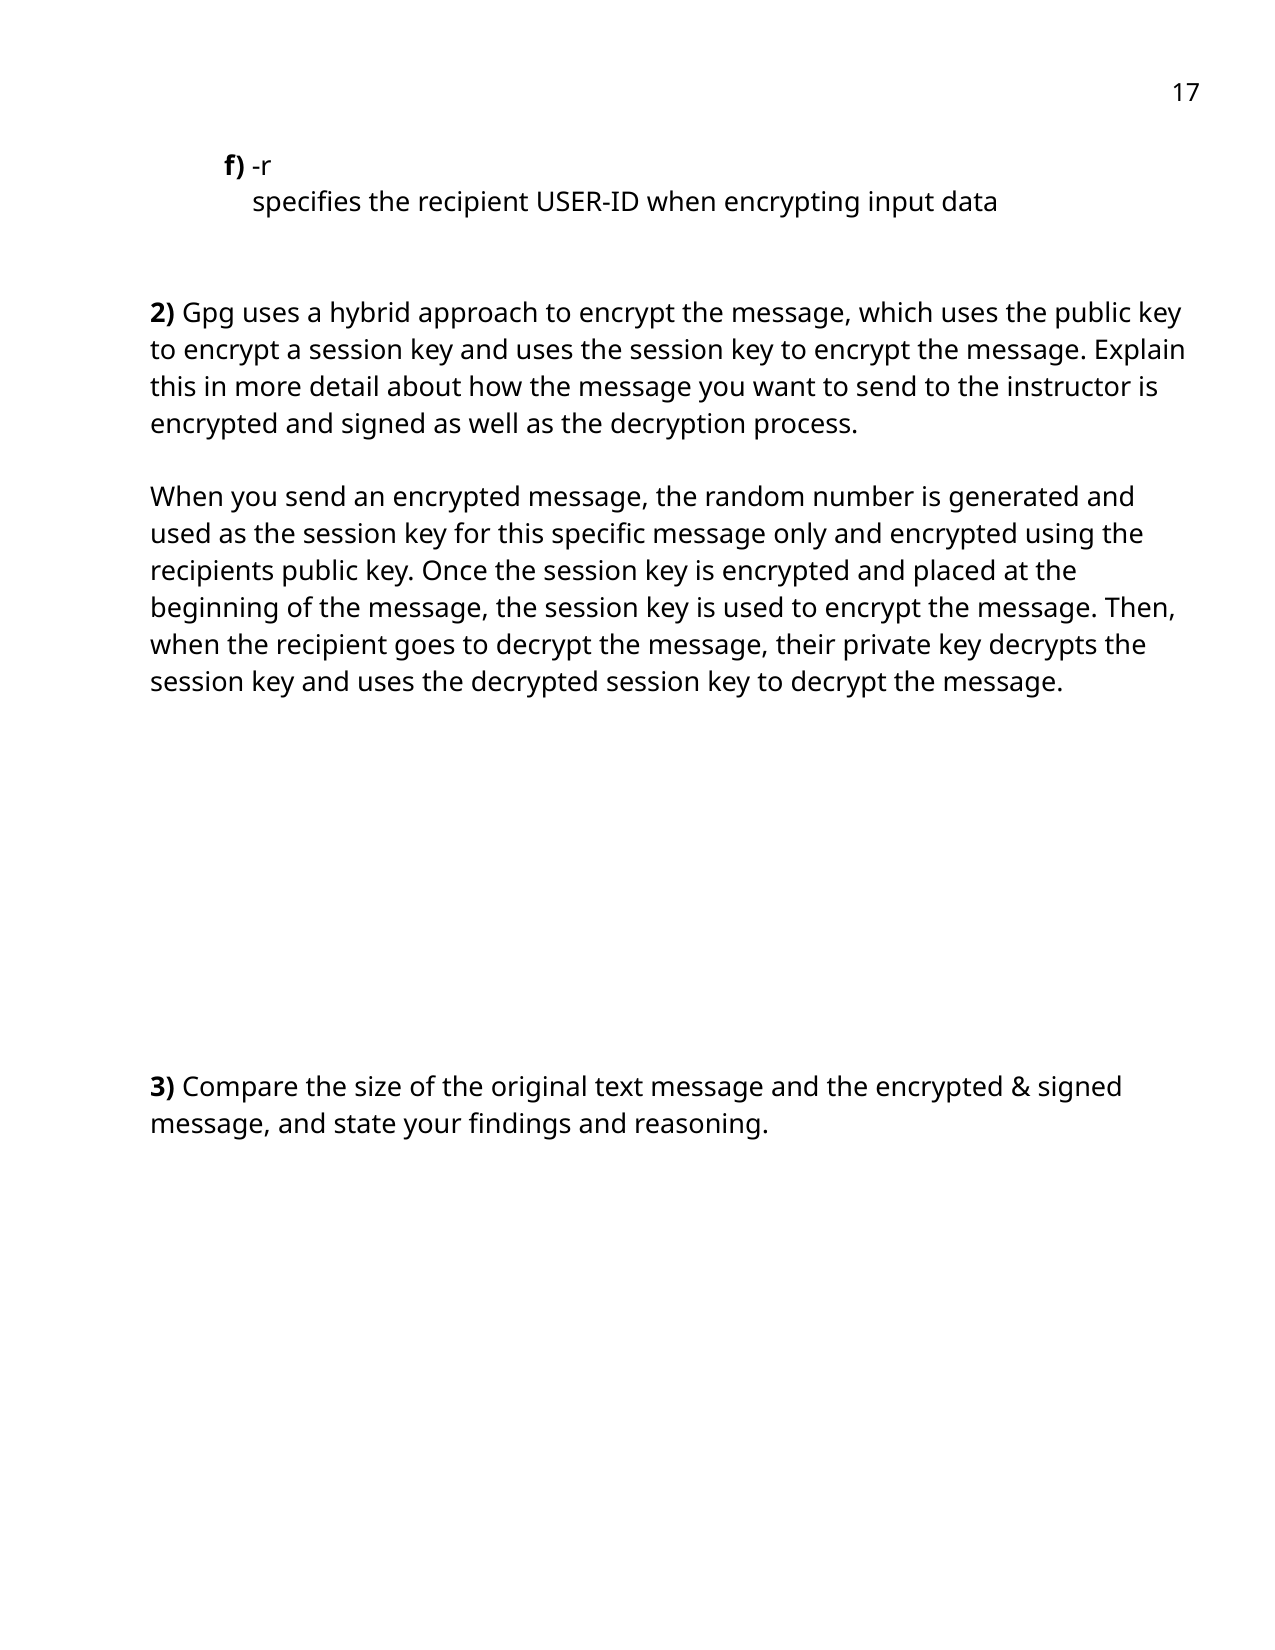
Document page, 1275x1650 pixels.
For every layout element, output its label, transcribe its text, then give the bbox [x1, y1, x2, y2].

text specifies the recipient USER-ID when encrypting input data [150, 183, 1200, 220]
text 2) Gpg uses a hybrid approach to encrypt the message, which uses the public key to encrypt a session key and uses the session key to encrypt the message. Explain this in more detail about how the message you want to send to the instructor is encrypted and signed as well as the decryption process. [150, 293, 1200, 441]
text 3) Compare the size of the original text message and the encrypted & signed message, and state your findings and reasoning. [150, 1068, 1200, 1142]
text f) -r [150, 146, 1200, 183]
text When you send an encrypted message, the random number is generated and used as the session key for this specific message only and encrypted using the recipients public key. Once the session key is encrypted and placed at the beginning of the message, the session key is used to encrypt the message. Then, when the recipient goes to decrypt the message, their private key decrypts the session key and uses the decrypted session key to decrypt the message. [150, 478, 1200, 699]
